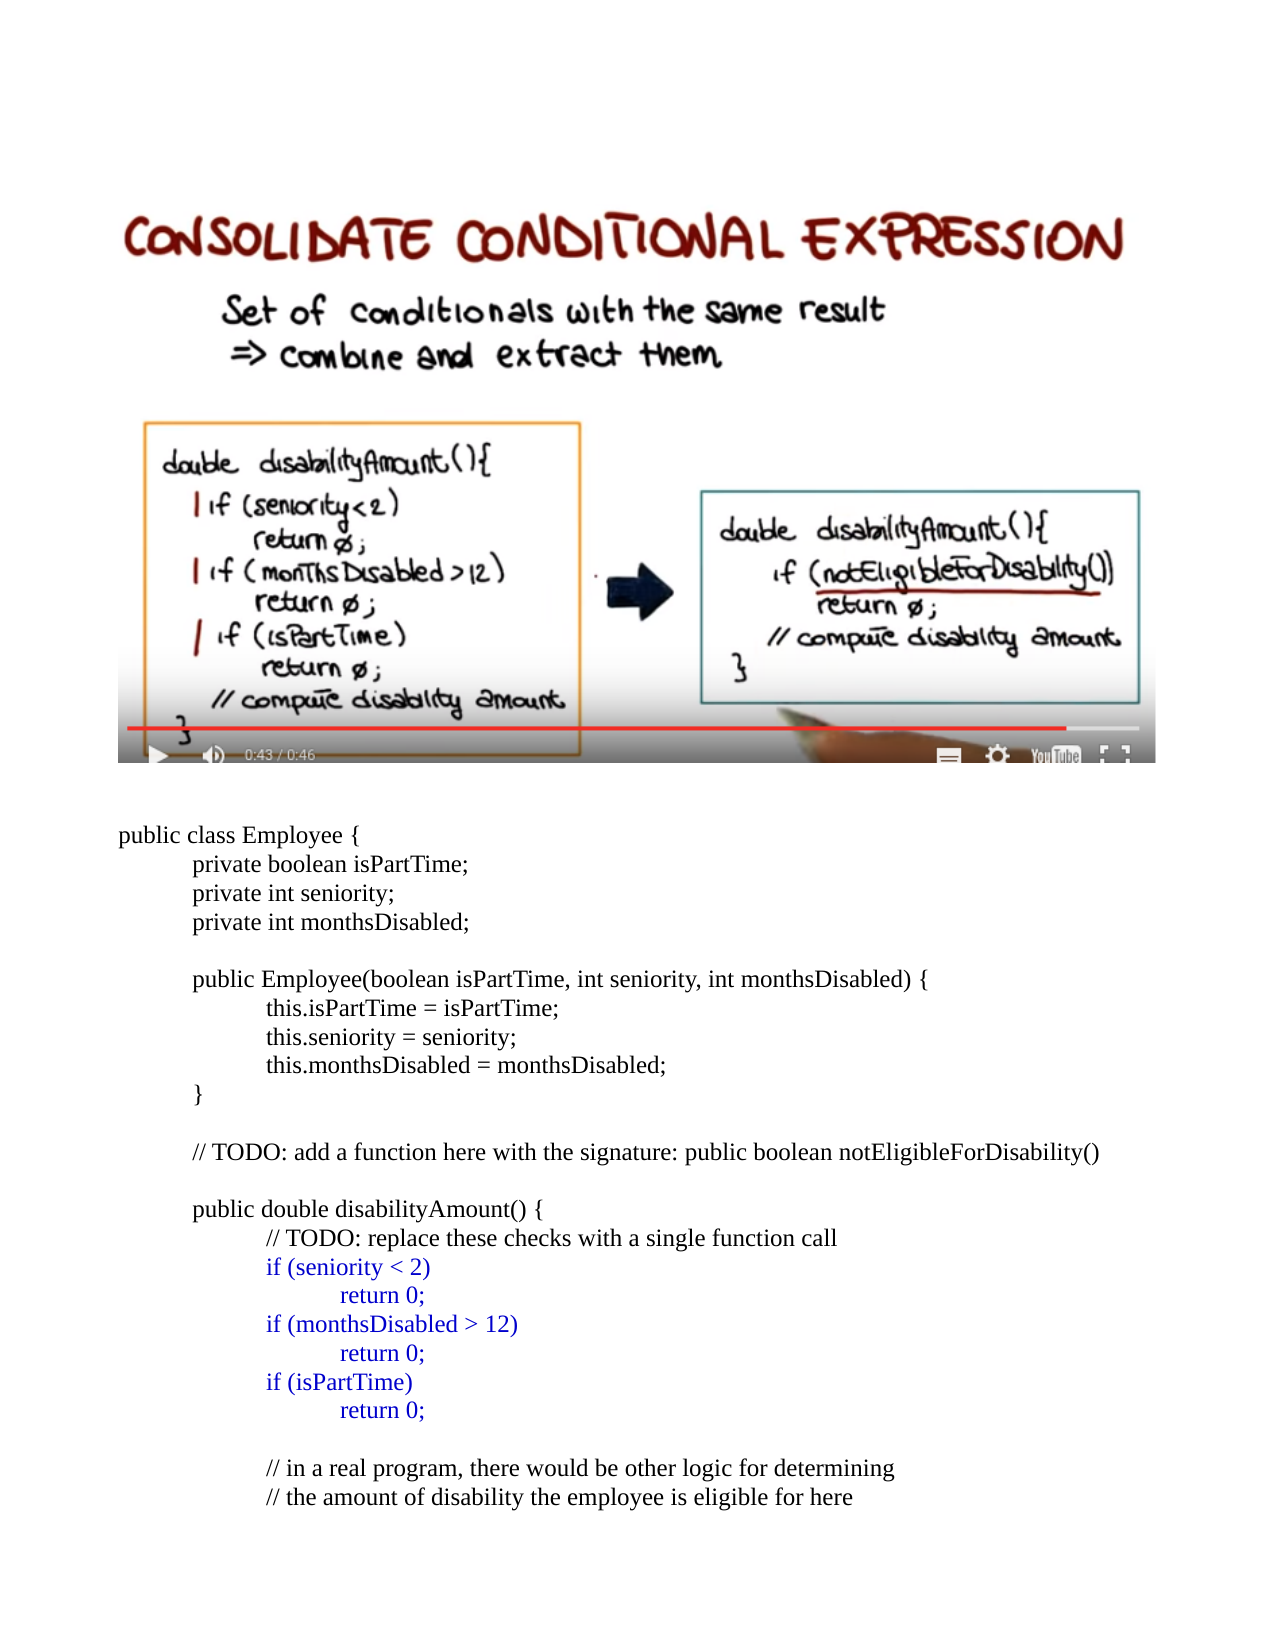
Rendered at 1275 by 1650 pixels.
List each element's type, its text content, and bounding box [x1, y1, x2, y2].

text public class Employee { [118, 820, 1157, 849]
text private int monthsDisabled; [118, 907, 1157, 935]
text // the amount of disability the employee is eligible for here [118, 1482, 1157, 1510]
text if (isPartTime) [118, 1367, 1157, 1395]
text if (monthsDisabled > 12) [118, 1309, 1157, 1338]
picture [118, 204, 1157, 763]
text this.seniority = seniority; [118, 1022, 1157, 1050]
text // in a real program, there would be other logic for determining [118, 1453, 1157, 1482]
text private boolean isPartTime; [118, 849, 1157, 878]
text private int seniority; [118, 878, 1157, 907]
text // TODO: replace these checks with a single function call [118, 1223, 1157, 1252]
text } [118, 1079, 1157, 1108]
text return 0; [118, 1338, 1157, 1367]
text // TODO: add a function here with the signature: public boolean notEligibleForDisability() [118, 1137, 1157, 1165]
text return 0; [118, 1395, 1157, 1424]
text public double disabilityAmount() { [118, 1194, 1157, 1223]
text this.monthsDisabled = monthsDisabled; [118, 1050, 1157, 1079]
text public Employee(boolean isPartTime, int seniority, int monthsDisabled) { [118, 964, 1157, 993]
text this.isPartTime = isPartTime; [118, 993, 1157, 1022]
text return 0; [118, 1280, 1157, 1309]
text if (seniority < 2) [118, 1252, 1157, 1280]
